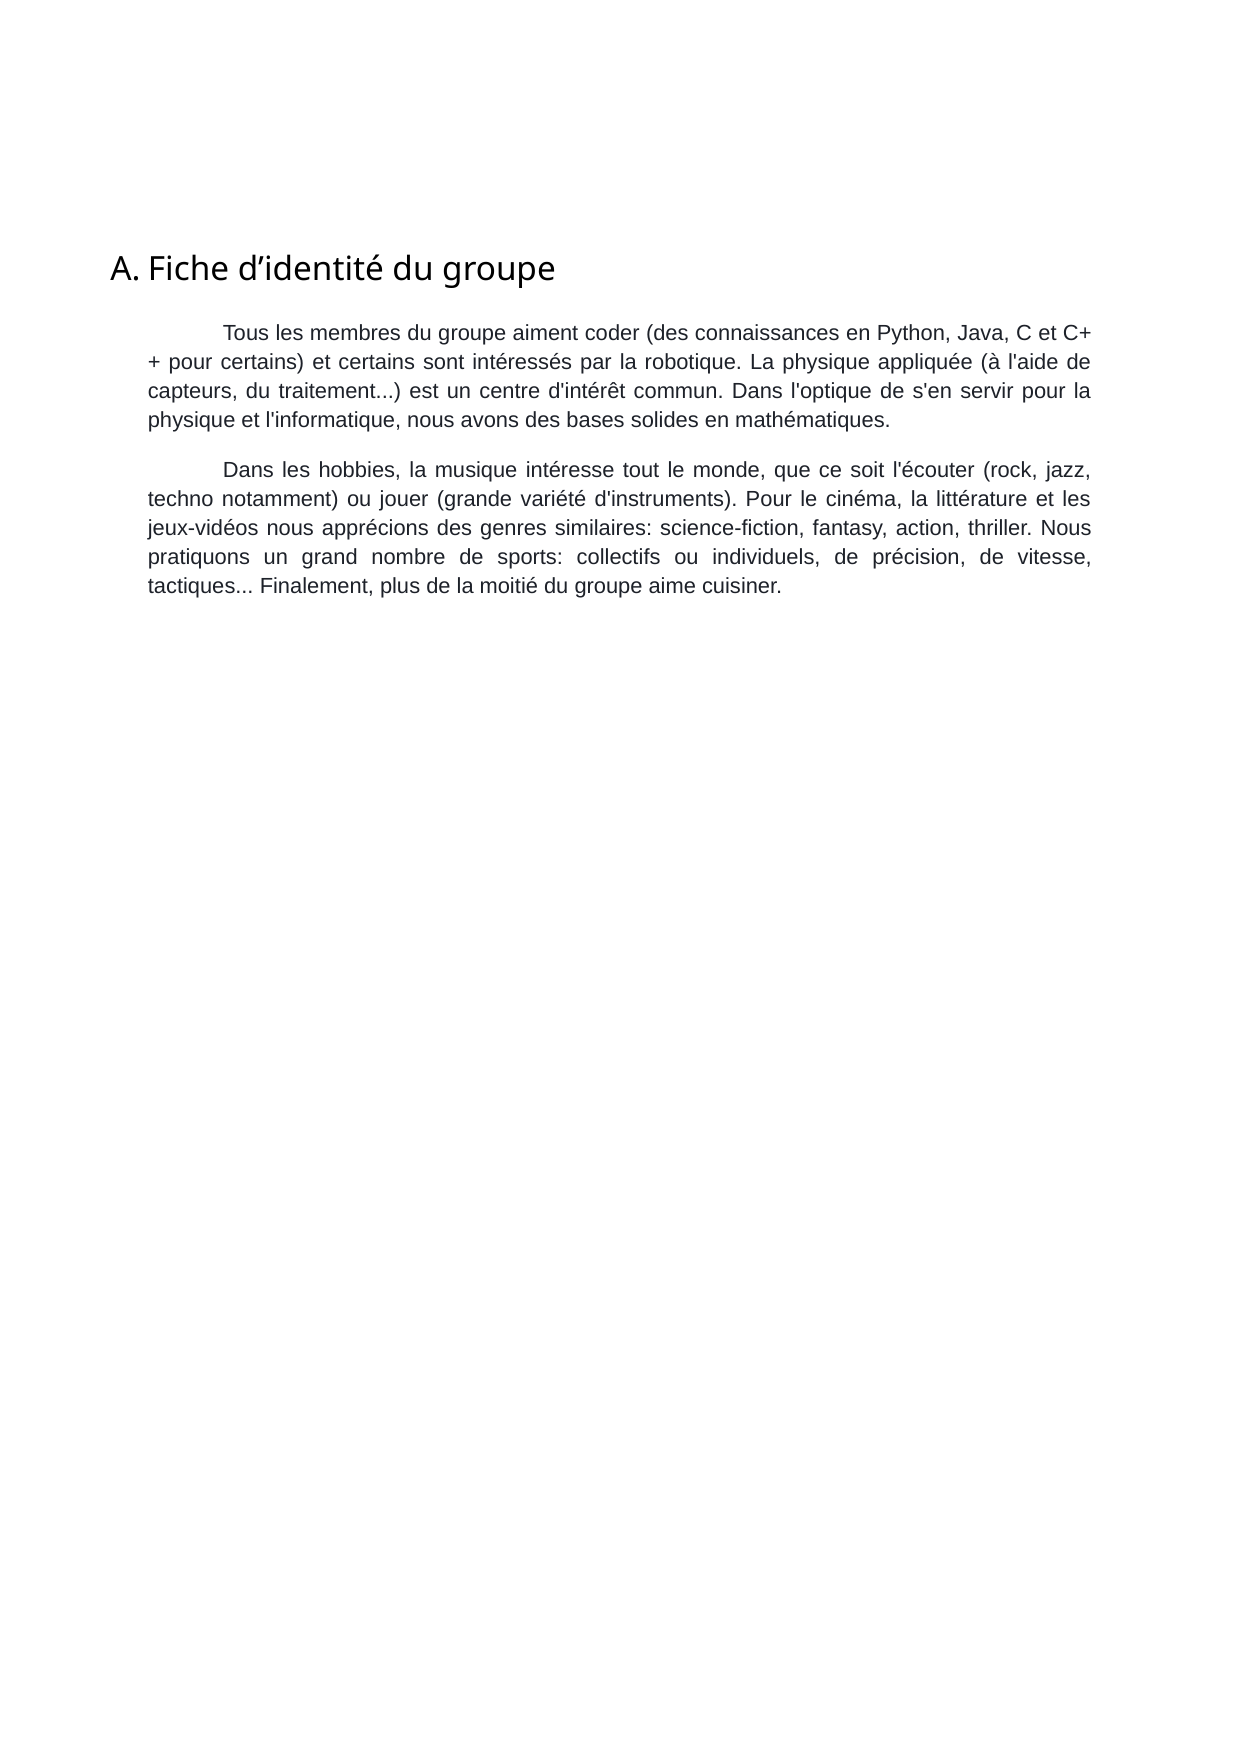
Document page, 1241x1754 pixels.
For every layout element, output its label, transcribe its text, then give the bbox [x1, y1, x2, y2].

text Dans les hobbies, la musique intéresse tout le monde, que ce soit l'écouter (rock, jazz, techno notamment) ou jouer (grande variété d'instruments). Pour le cinéma, la littérature et les jeux-vidéos nous apprécions des genres similaires: science-fiction, fantasy, action, thriller. Nous pratiquons un grand nombre de sports: collectifs ou individuels, de précision, de vitesse, tactiques... Finalement, plus de la moitié du groupe aime cuisiner. [148, 457, 1093, 598]
text Tous les membres du groupe aiment coder (des connaissances en Python, Java, C et C++ pour certains) et certains sont intéressés par la robotique. La physique appliquée (à l'aide de capteurs, du traitement...) est un centre d'intérêt commun. Dans l'optique de s'en servir pour la physique et l'informatique, nous avons des bases solides en mathématiques. [148, 320, 1093, 432]
subtitle Fiche d’identité du groupe [110, 245, 1093, 291]
